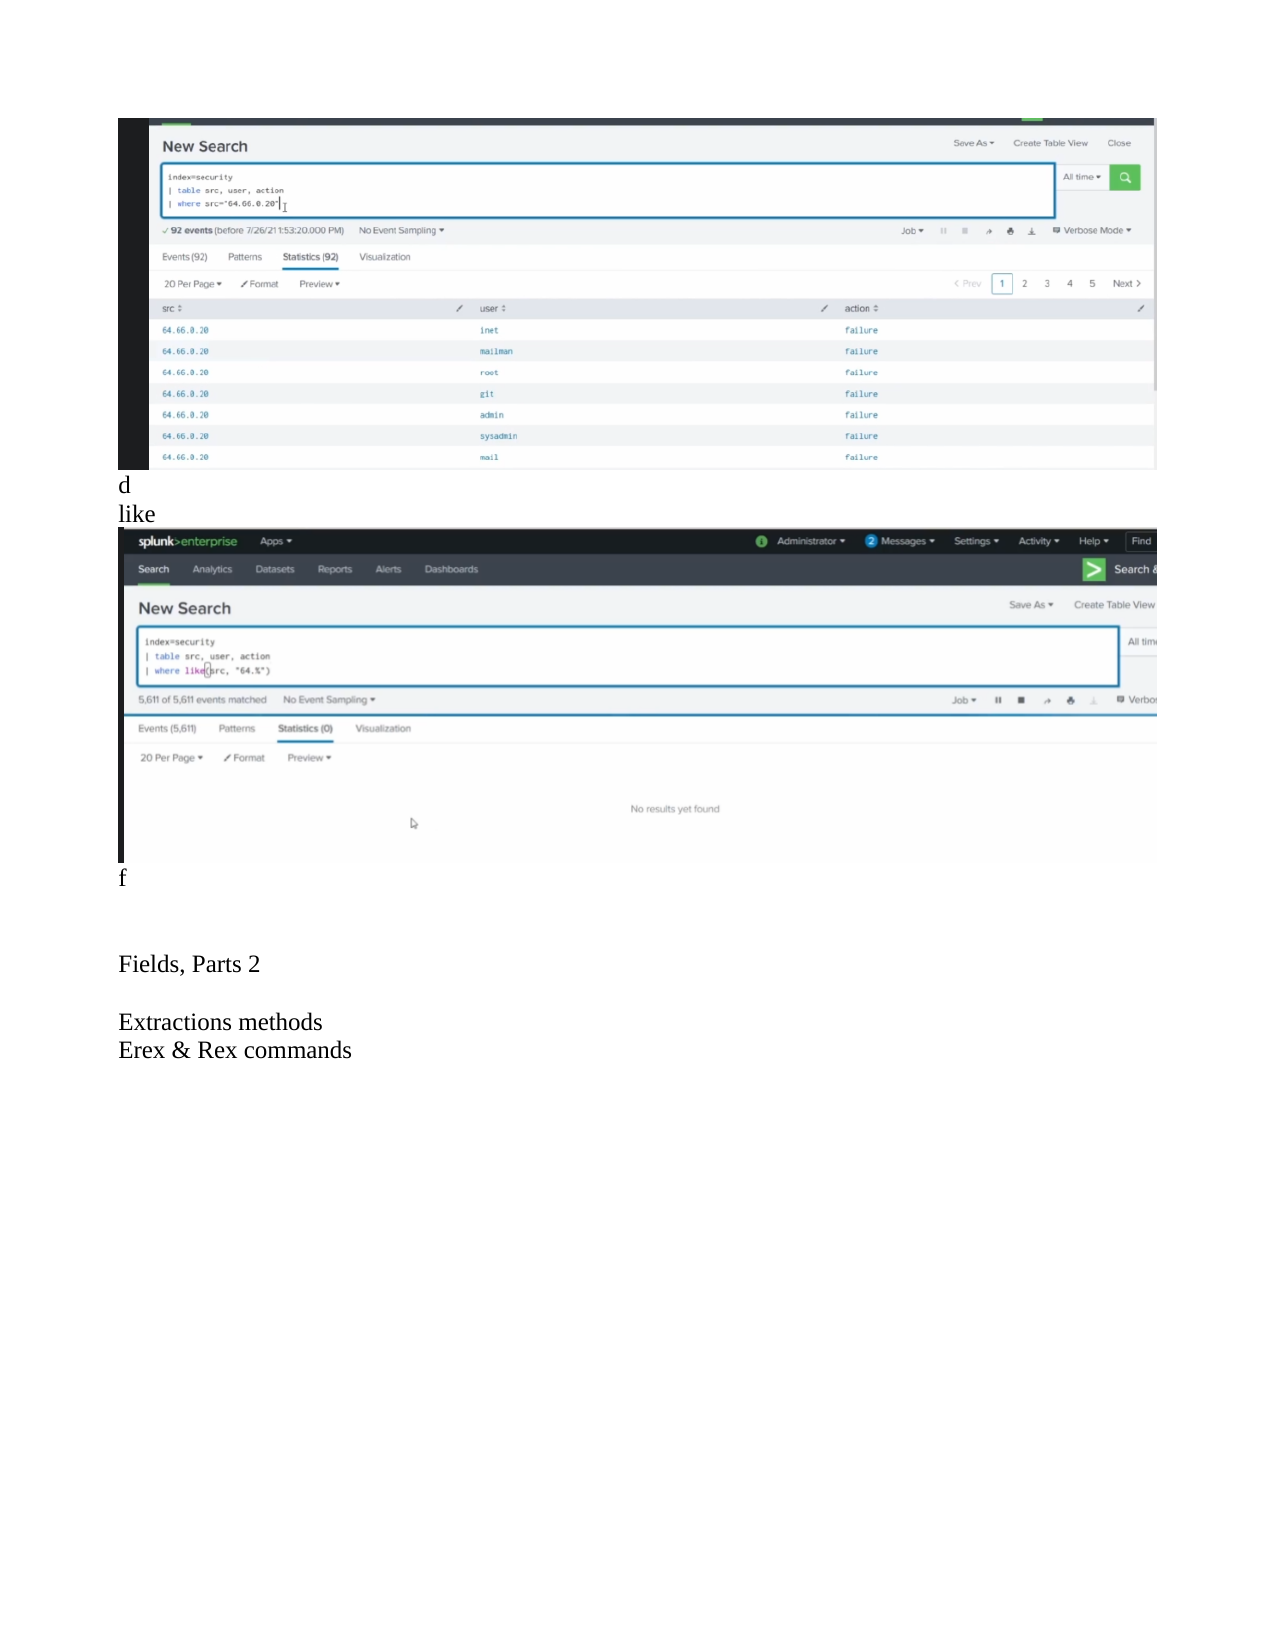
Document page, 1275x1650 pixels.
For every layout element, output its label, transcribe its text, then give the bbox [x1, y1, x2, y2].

text Extractions methods [118, 1007, 1157, 1035]
text like [118, 499, 1157, 527]
text Fields, Parts 2 [118, 949, 1157, 978]
text f [118, 863, 1157, 892]
picture [118, 527, 1157, 863]
picture [118, 118, 1157, 470]
text d [118, 470, 1157, 499]
text Erex & Rex commands [118, 1035, 1157, 1064]
